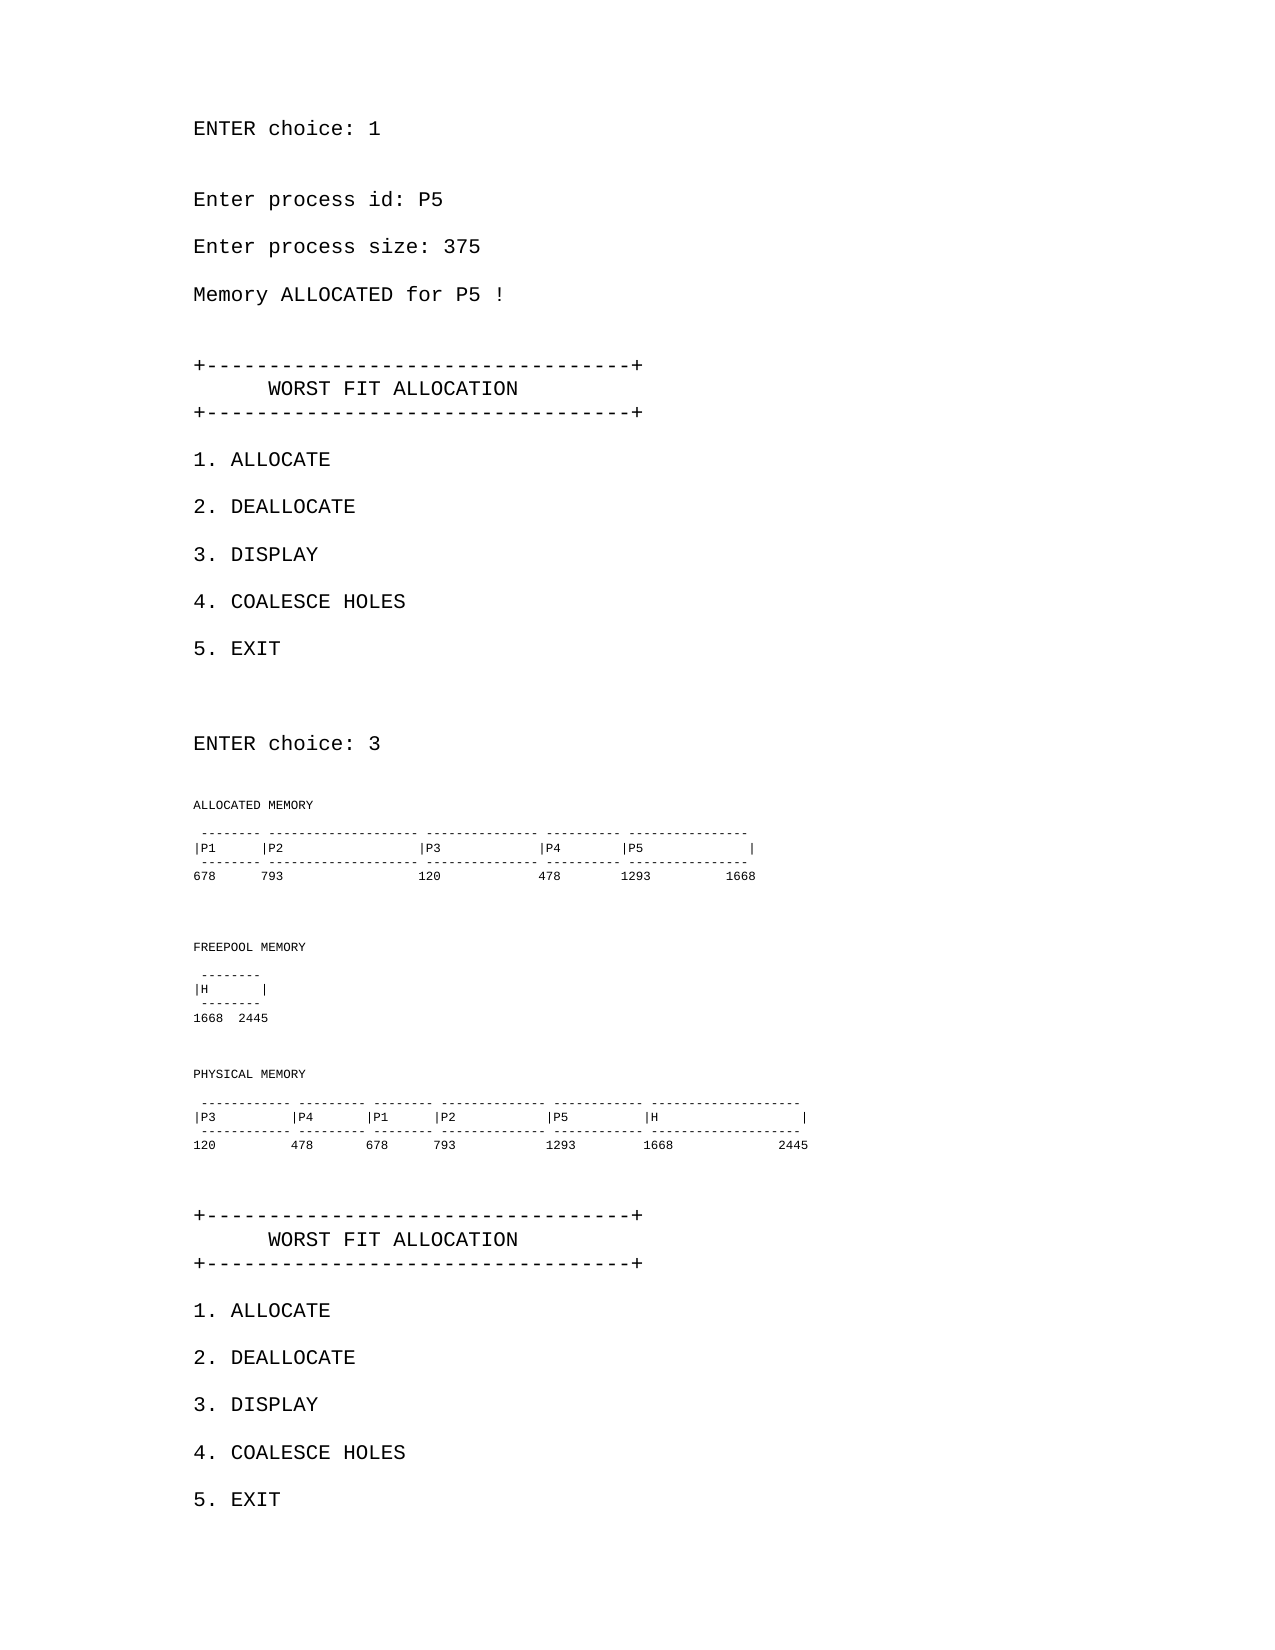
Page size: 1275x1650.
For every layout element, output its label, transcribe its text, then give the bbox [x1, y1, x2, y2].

text Enter process size: 375 [118, 236, 1157, 260]
text 3. DISPLAY [118, 544, 1157, 567]
text |P3 |P4 |P1 |P2 |P5 |H | [118, 1111, 1157, 1125]
text 3. DISPLAY [118, 1394, 1157, 1418]
text +----------------------------------+ [118, 402, 1157, 426]
text +----------------------------------+ [118, 1205, 1157, 1229]
text -------- [118, 969, 1157, 983]
text 1. ALLOCATE [118, 1300, 1157, 1323]
text Memory ALLOCATED for P5 ! [118, 284, 1157, 307]
text WORST FIT ALLOCATION [118, 1229, 1157, 1252]
text -------- [118, 997, 1157, 1012]
text 1. ALLOCATE [118, 449, 1157, 473]
text ------------ --------- -------- -------------- ------------ -------------------- [118, 1125, 1157, 1139]
text ------------ --------- -------- -------------- ------------ -------------------- [118, 1097, 1157, 1111]
text +----------------------------------+ [118, 1252, 1157, 1276]
text FREEPOOL MEMORY [118, 941, 1157, 955]
text ENTER choice: 1 [118, 118, 1157, 142]
text 5. EXIT [118, 1489, 1157, 1513]
text ENTER choice: 3 [118, 733, 1157, 757]
text 4. COALESCE HOLES [118, 591, 1157, 615]
text Enter process id: P5 [118, 189, 1157, 213]
text |P1 |P2 |P3 |P4 |P5 | [118, 842, 1157, 856]
text -------- -------------------- --------------- ---------- ---------------- [118, 827, 1157, 842]
text +----------------------------------+ [118, 354, 1157, 378]
text -------- -------------------- --------------- ---------- ---------------- [118, 856, 1157, 870]
text |H | [118, 983, 1157, 997]
text 678 793 120 478 1293 1668 [118, 870, 1157, 884]
text 4. COALESCE HOLES [118, 1442, 1157, 1465]
text 5. EXIT [118, 638, 1157, 662]
text 2. DEALLOCATE [118, 496, 1157, 520]
text PHYSICAL MEMORY [118, 1068, 1157, 1082]
text WORST FIT ALLOCATION [118, 378, 1157, 402]
text 2. DEALLOCATE [118, 1347, 1157, 1371]
text 1668 2445 [118, 1012, 1157, 1026]
text 120 478 678 793 1293 1668 2445 [118, 1139, 1157, 1153]
text ALLOCATED MEMORY [118, 799, 1157, 813]
